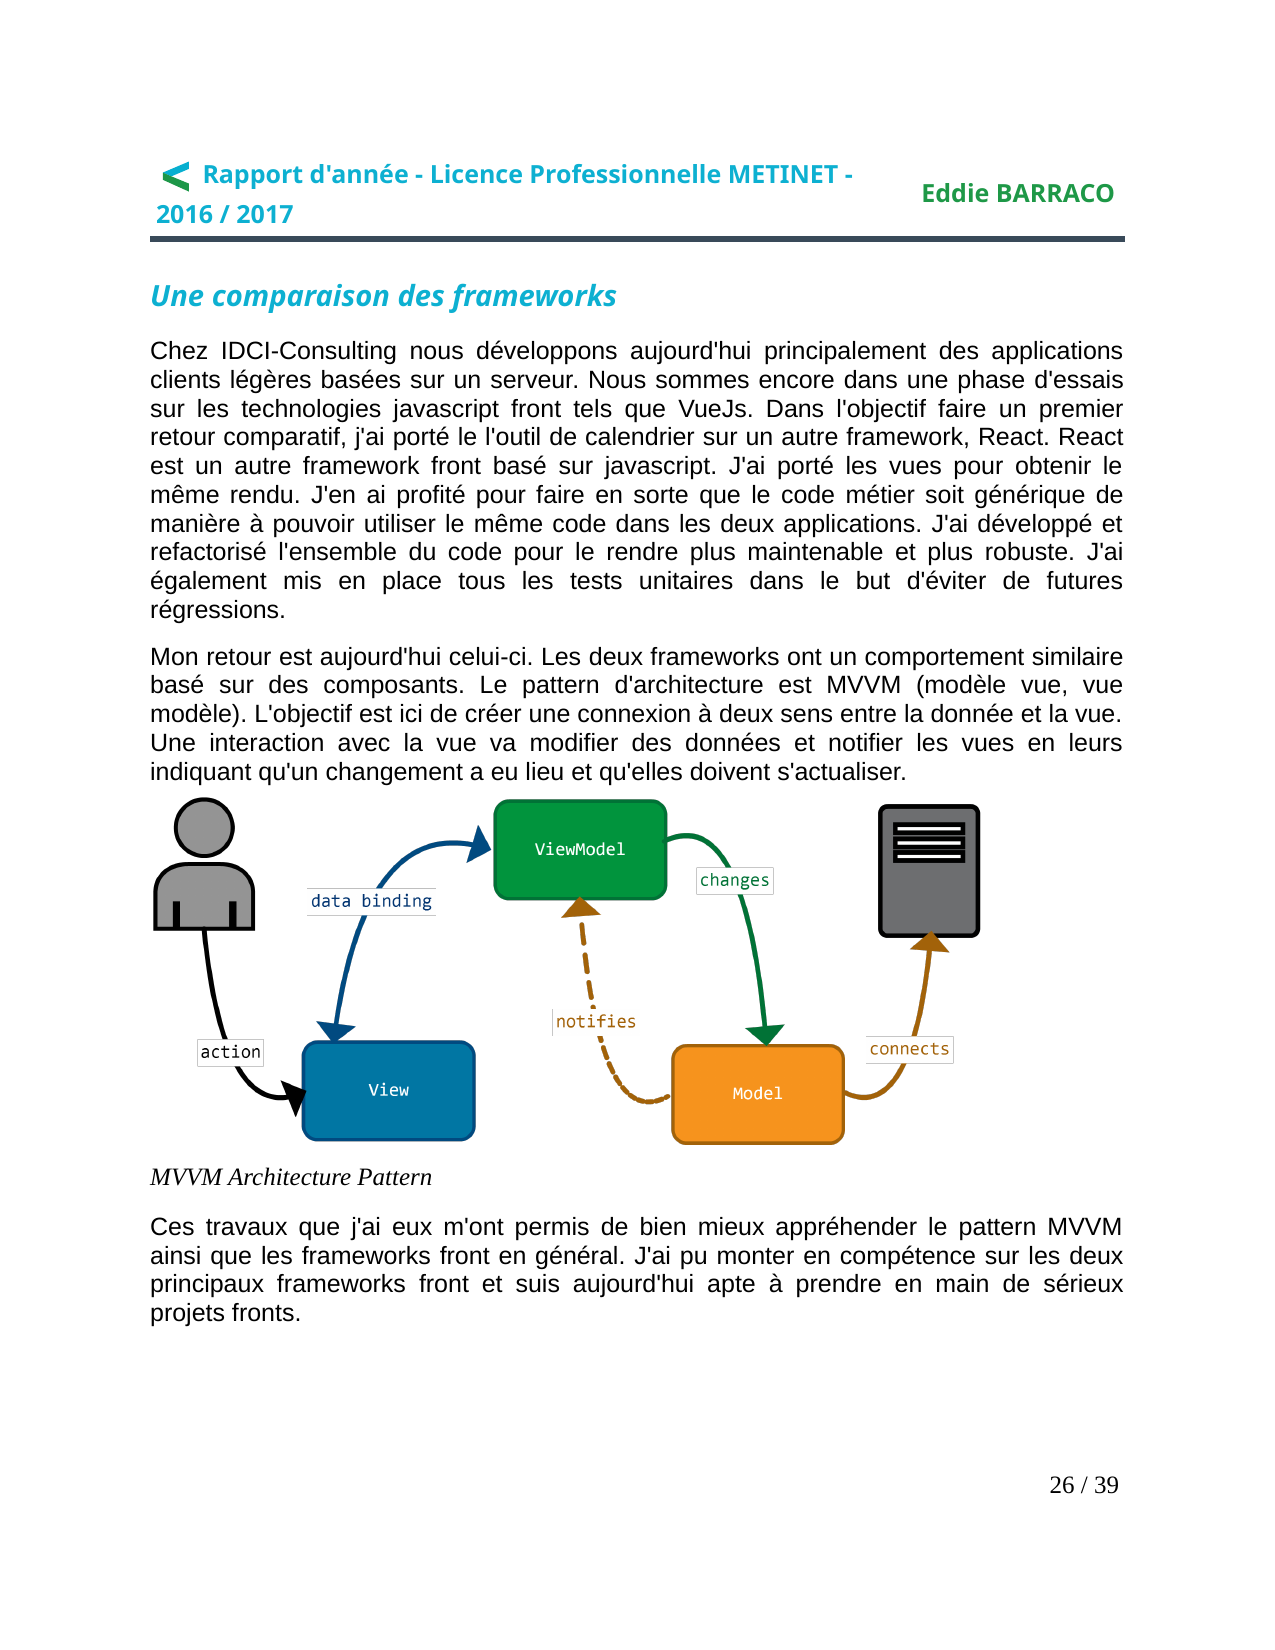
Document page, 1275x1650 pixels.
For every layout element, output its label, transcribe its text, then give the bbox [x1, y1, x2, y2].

text Ces travaux que j'ai eux m'ont permis de bien mieux appréhender le pattern MVVM ainsi que les frameworks front en général. J'ai pu monter en compétence sur les deux principaux frameworks front et suis aujourd'hui apte à prendre en main de sérieux projets fronts. [150, 1212, 1125, 1327]
subtitle Une comparaison des frameworks [150, 275, 1125, 315]
text Mon retour est aujourd'hui celui-ci. Les deux frameworks ont un comportement similaire basé sur des composants. Le pattern d'architecture est MVVM (modèle vue, vue modèle). L'objectif est ici de créer une connexion à deux sens entre la donnée et la vue. Une interaction avec la vue va modifier des données et notifier les vues en leurs indiquant qu'un changement a eu lieu et qu'elles doivent s'actualiser. [150, 642, 1125, 785]
text Chez IDCI-Consulting nous développons aujourd'hui principalement des applications clients légères basées sur un serveur. Nous sommes encore dans une phase d'essais sur les technologies javascript front tels que VueJs. Dans l'objectif faire un premier retour comparatif, j'ai porté le l'outil de calendrier sur un autre framework, React. React est un autre framework front basé sur javascript. J'ai porté les vues pour obtenir le même rendu. J'en ai profité pour faire en sorte que le code métier soit générique de manière à pouvoir utiliser le même code dans les deux applications. J'ai développé et refactorisé l'ensemble du code pour le rendre plus maintenable et plus robuste. J'ai également mis en place tous les tests unitaires dans le but d'éviter de futures régressions. [150, 336, 1125, 624]
picture [150, 794, 983, 1150]
text MVVM Architecture Pattern [150, 1162, 1125, 1191]
